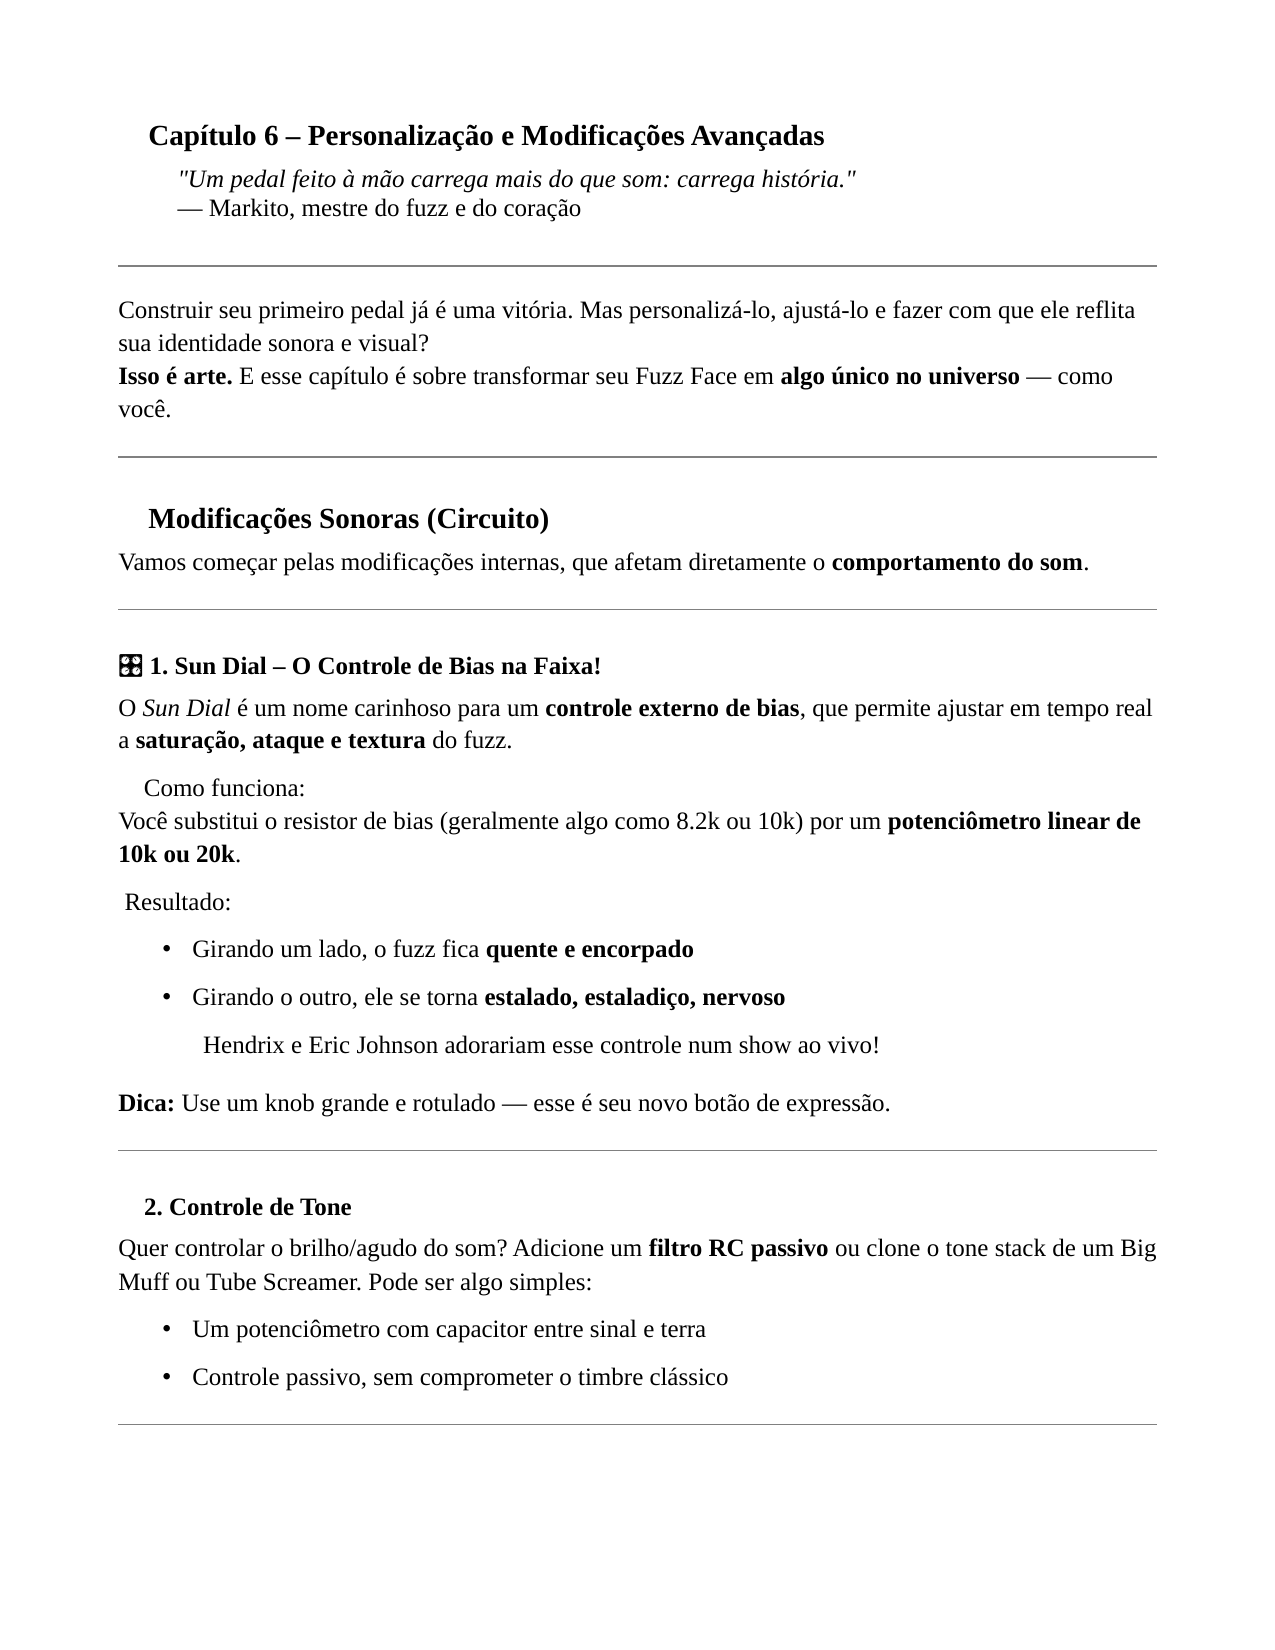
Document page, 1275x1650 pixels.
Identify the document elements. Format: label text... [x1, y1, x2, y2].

subtitle 🎨 Capítulo 6 – Personalização e Modificações Avançadas [118, 118, 1157, 152]
text Dica: Use um knob grande e rotulado — esse é seu novo botão de expressão. [118, 1088, 1157, 1117]
list Um potenciômetro com capacitor entre sinal e terra [162, 1314, 1157, 1343]
text Vamos começar pelas modificações internas, que afetam diretamente o comportamento do som. [118, 547, 1157, 576]
subtitle 📶 2. Controle de Tone [118, 1192, 1157, 1221]
text 🧩 Como funciona: Você substitui o resistor de bias (geralmente algo como 8.2k ou 10k) por um potenciômetro linear de 10k ou 20k. [118, 773, 1157, 868]
text 💡 Hendrix e Eric Johnson adorariam esse controle num show ao vivo! [177, 1030, 1098, 1058]
text O Sun Dial é um nome carinhoso para um controle externo de bias, que permite ajustar em tempo real a saturação, ataque e textura do fuzz. [118, 693, 1157, 754]
list Girando o outro, ele se torna estalado, estaladiço, nervoso [162, 982, 1157, 1011]
text Construir seu primeiro pedal já é uma vitória. Mas personalizá-lo, ajustá-lo e fazer com que ele reflita sua identidade sonora e visual? Isso é arte. E esse capítulo é sobre transformar seu Fuzz Face em algo único no universo — como você. [118, 295, 1157, 423]
list Controle passivo, sem comprometer o timbre clássico [162, 1362, 1157, 1391]
text Quer controlar o brilho/agudo do som? Adicione um filtro RC passivo ou clone o tone stack de um Big Muff ou Tube Screamer. Pode ser algo simples: [118, 1233, 1157, 1295]
list Girando um lado, o fuzz fica quente e encorpado [162, 934, 1157, 963]
subtitle 🎛️ 1. Sun Dial – O Controle de Bias na Faixa! [118, 651, 1157, 680]
text "Um pedal feito à mão carrega mais do que som: carrega história." — Markito, mestre do fuzz e do coração 💜 [177, 164, 1098, 222]
text 🎚️ Resultado: [118, 887, 1157, 916]
subtitle 🧪 Modificações Sonoras (Circuito) [118, 501, 1157, 534]
